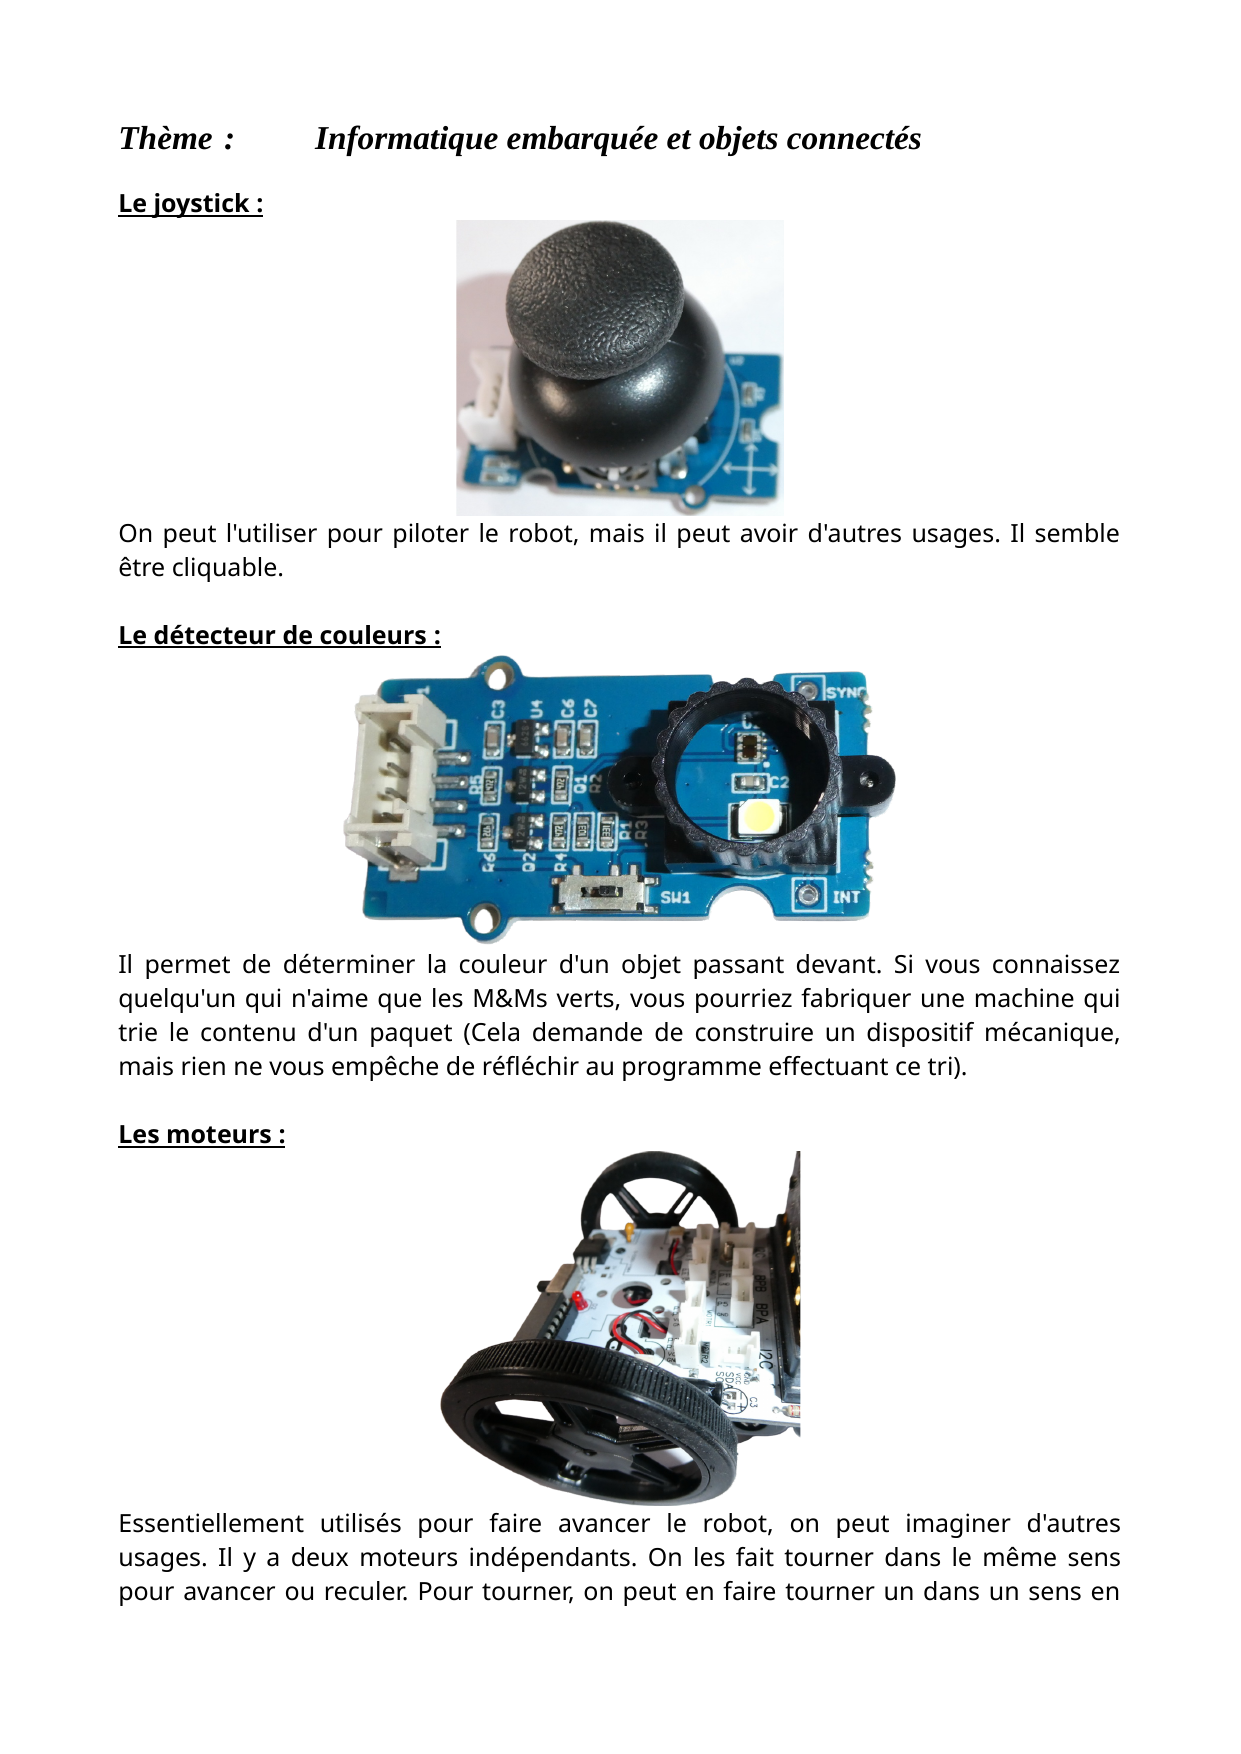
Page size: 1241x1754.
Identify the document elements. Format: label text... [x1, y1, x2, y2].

picture [341, 651, 900, 947]
text Il permet de déterminer la couleur d'un objet passant devant. Si vous connaissez quelqu'un qui n'aime que les M&Ms verts, vous pourriez fabriquer une machine qui trie le contenu d'un paquet (Cela demande de construire un dispositif mécanique, mais rien ne vous empêche de réfléchir au programme effectuant ce tri). [118, 652, 1122, 1083]
text On peut l'utiliser pour piloter le robot, mais il peut avoir d'autres usages. Il semble être cliquable. [118, 220, 1122, 583]
text Le joystick : [118, 186, 1122, 220]
text Essentiellement utilisés pour faire avancer le robot, on peut imaginer d'autres usages. Il y a deux moteurs indépendants. On les fait tourner dans le même sens pour avancer ou reculer. Pour tourner, on peut en faire tourner un dans un sens en [118, 1151, 1122, 1608]
picture [439, 1151, 801, 1506]
text Les moteurs : [118, 1117, 1122, 1151]
picture [456, 220, 784, 516]
text Le détecteur de couleurs : [118, 617, 1122, 652]
